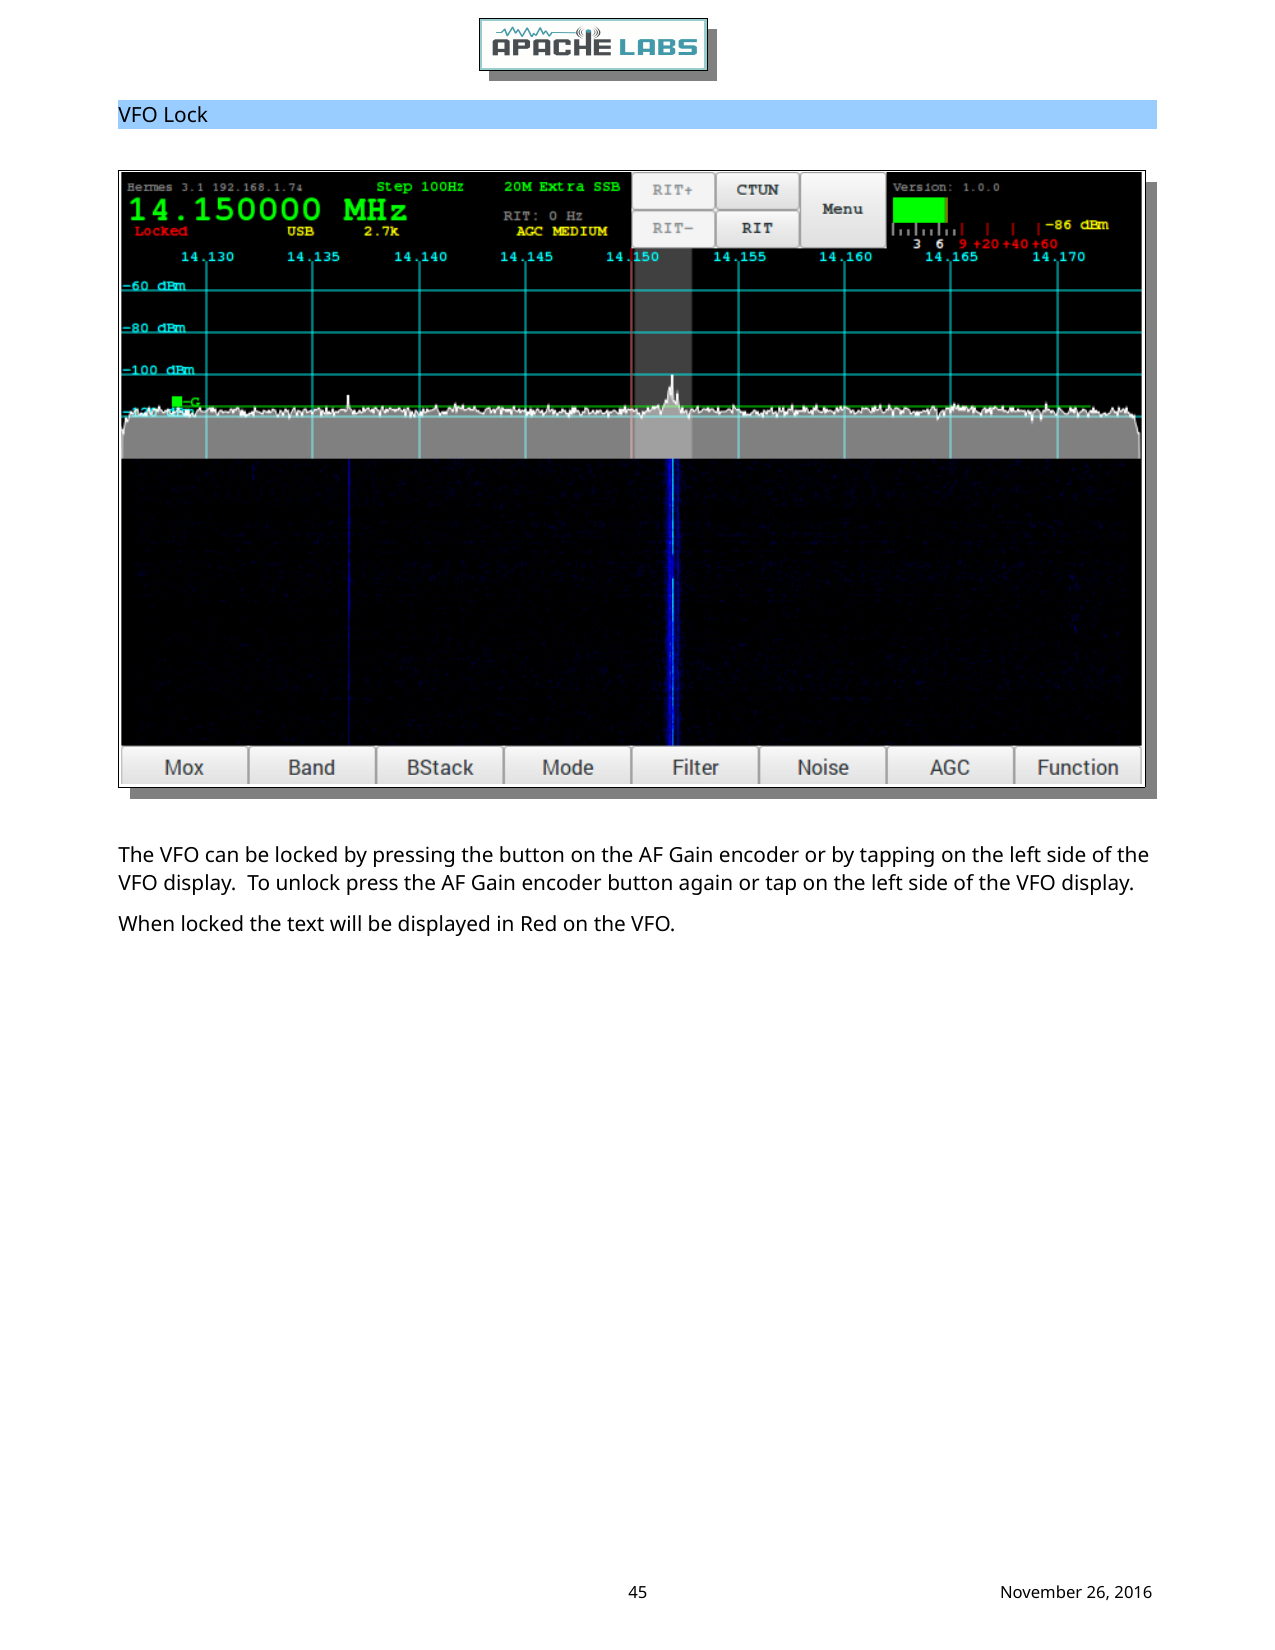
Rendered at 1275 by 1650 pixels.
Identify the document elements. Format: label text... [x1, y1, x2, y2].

subtitle VFO Lock [118, 100, 1157, 129]
picture [482, 21, 704, 68]
text The VFO can be locked by pressing the button on the AF Gain encoder or by tapping on the left side of the VFO display. To unlock press the AF Gain encoder button again or tap on the left side of the VFO display. [118, 840, 1157, 897]
picture [121, 172, 1142, 784]
text When locked the text will be displayed in Red on the VFO. [118, 909, 1157, 938]
